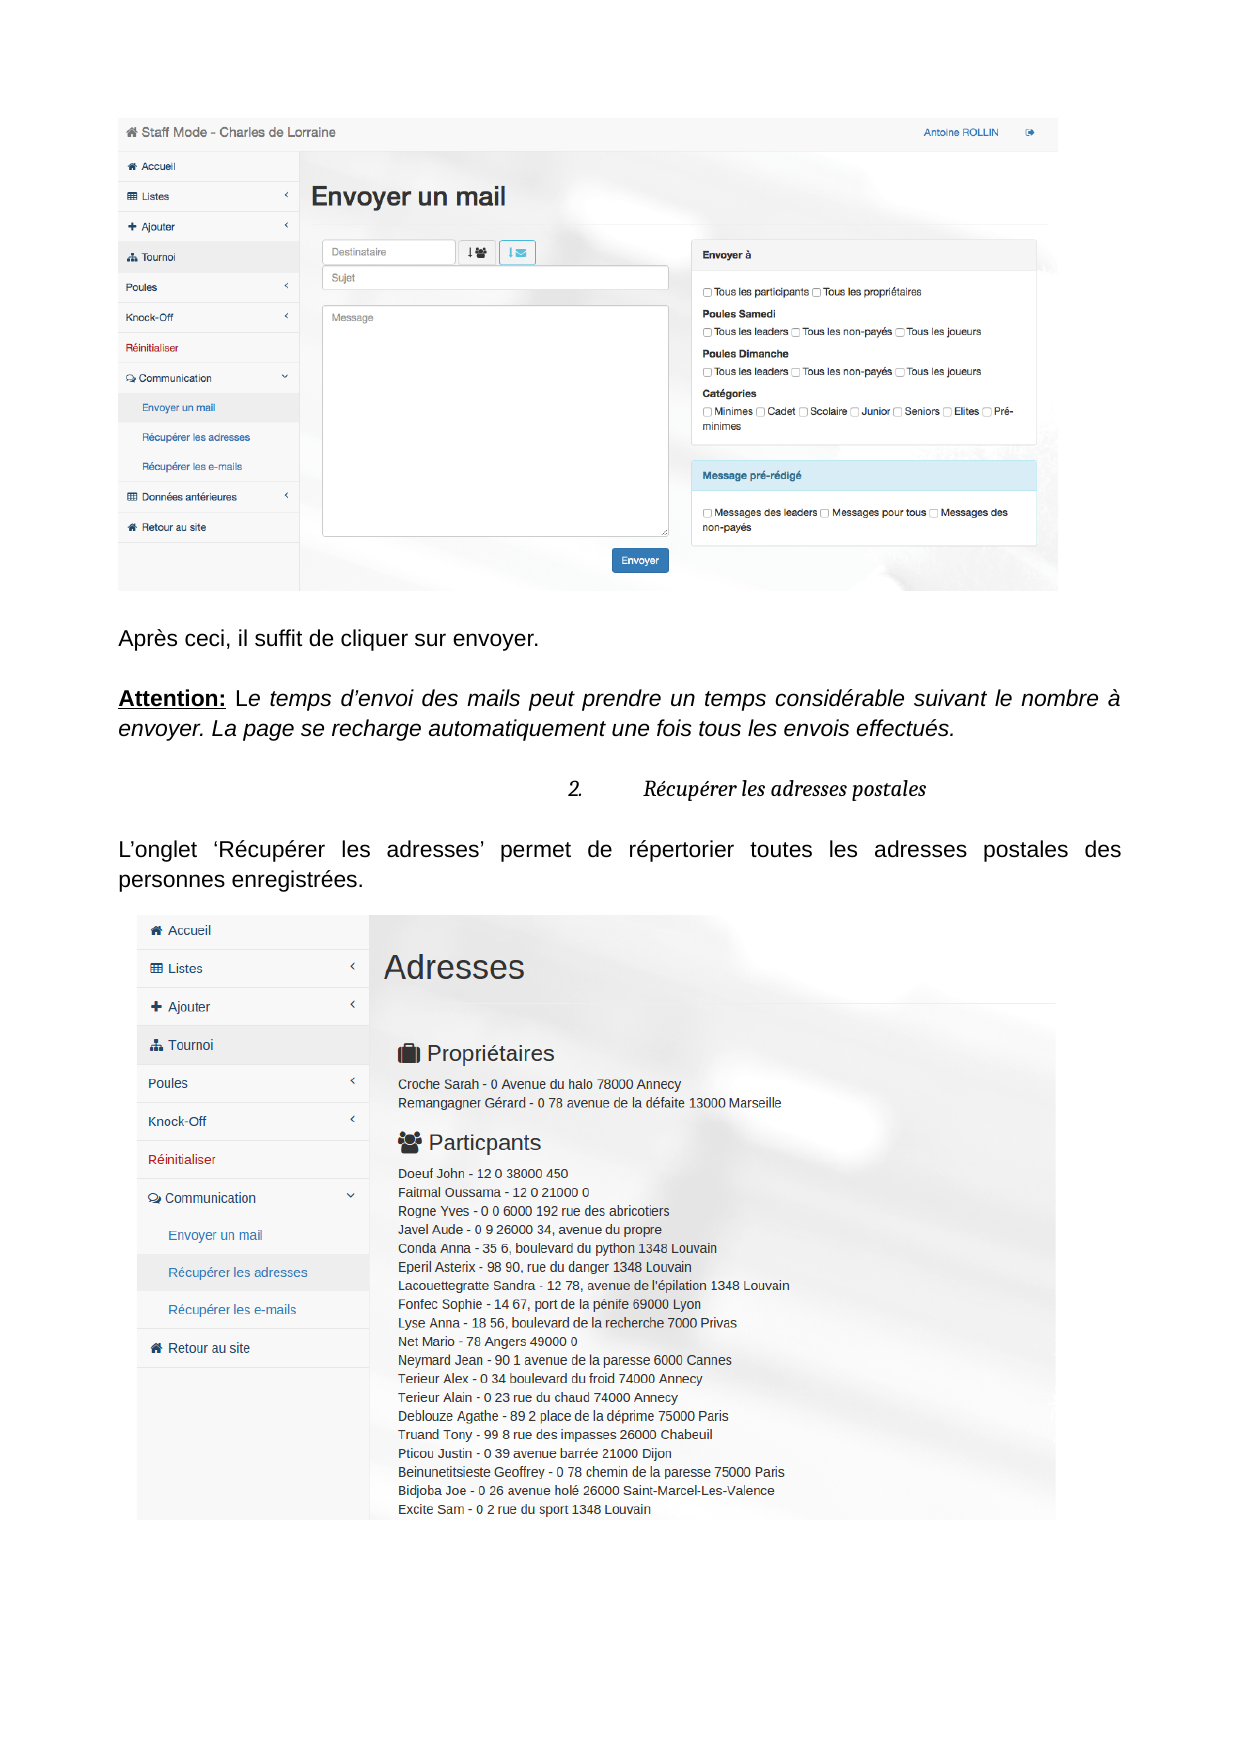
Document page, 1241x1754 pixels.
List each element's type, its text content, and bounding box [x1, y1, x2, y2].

picture [118, 118, 1059, 591]
text L’onglet ‘Récupérer les adresses’ permet de répertorier toutes les adresses postales des personnes enregistrées. [118, 836, 1122, 892]
picture [136, 915, 1056, 1520]
text Attention: Le temps d’envoi des mails peut prendre un temps considérable suivant le nombre à envoyer. La page se recharge automatiquement une fois tous les envois effectués. [118, 685, 1122, 741]
text Après ceci, il suffit de cliquer sur envoyer. [118, 624, 1122, 651]
subtitle Récupérer les adresses postales [381, 776, 1122, 802]
